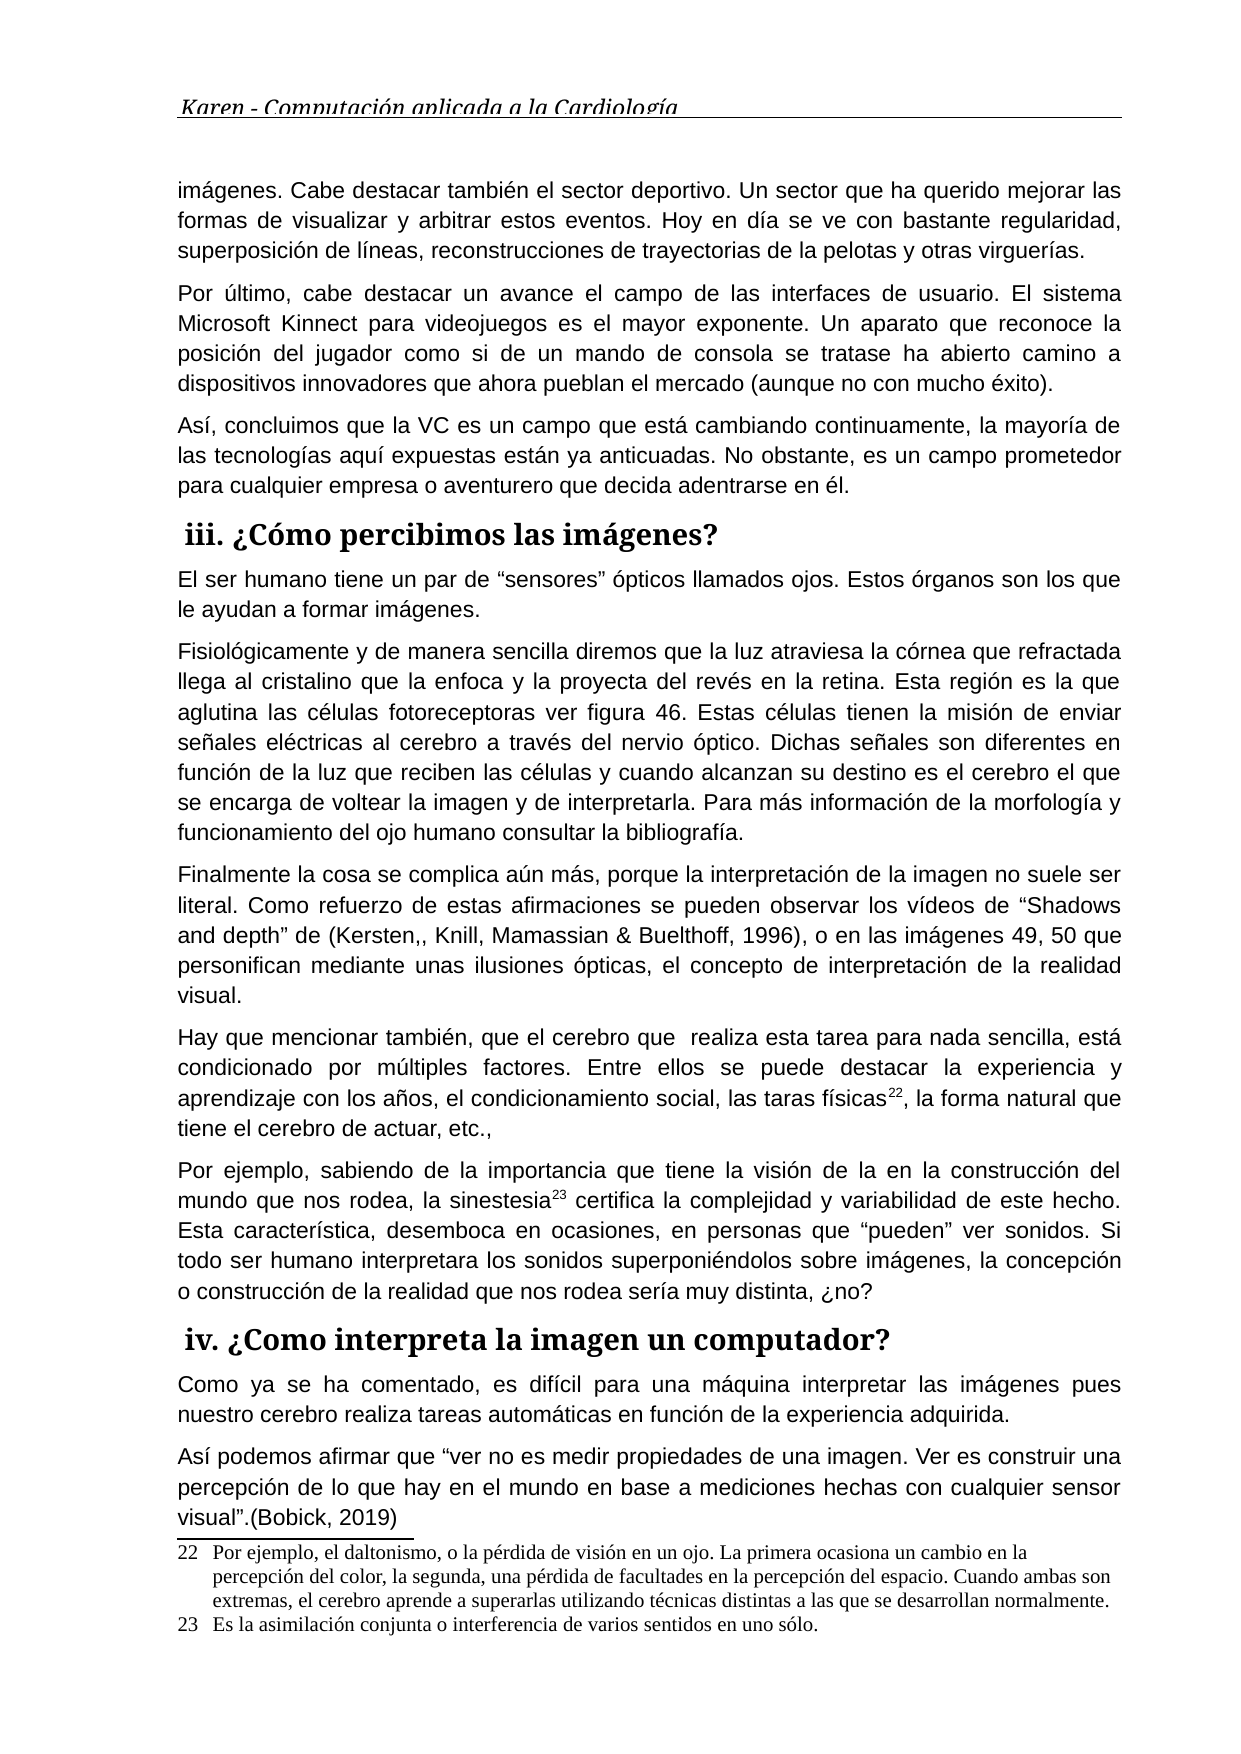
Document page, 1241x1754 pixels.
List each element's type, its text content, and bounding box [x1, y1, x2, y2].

list Así, concluimos que la VC es un campo que está cambiando continuamente, la mayoría de las tecnologías aquí expuestas están ya anticuadas. No obstante, es un campo prometedor para cualquier empresa o aventurero que decida adentrarse en él. [177, 412, 1122, 499]
list Por ejemplo, el daltonismo, o la pérdida de visión en un ojo. La primera ocasiona un cambio en la percepción del color, la segunda, una pérdida de facultades en la percepción del espacio. Cuando ambas son extremas, el cerebro aprende a superarlas utilizando técnicas distintas a las que se desarrollan normalmente. [177, 1539, 1122, 1612]
list Como ya se ha comentado, es difícil para una máquina interpretar las imágenes pues nuestro cerebro realiza tareas automáticas en función de la experiencia adquirida. [177, 1371, 1122, 1428]
list Hay que mencionar también, que el cerebro que realiza esta tarea para nada sencilla, está condicionado por múltiples factores. Entre ellos se puede destacar la experiencia y aprendizaje con los años, el condicionamiento social, las taras físicas, la forma natural que tiene el cerebro de actuar, etc., [177, 1024, 1122, 1141]
list Finalmente la cosa se complica aún más, porque la interpretación de la imagen no suele ser literal. Como refuerzo de estas afirmaciones se pueden observar los vídeos de “Shadows and depth” de (Kersten,, Knill, Mamassian & Buelthoff, 1996), o en las imágenes 49, 50 que personifican mediante unas ilusiones ópticas, el concepto de interpretación de la realidad visual. [177, 861, 1122, 1008]
list ¿Como interpreta la imagen un computador? [177, 1319, 1122, 1359]
list ¿Cómo percibimos las imágenes? [177, 514, 1122, 554]
list Por último, cabe destacar un avance el campo de las interfaces de usuario. El sistema Microsoft Kinnect para videojuegos es el mayor exponente. Un aparato que reconoce la posición del jugador como si de un mando de consola se tratase ha abierto camino a dispositivos innovadores que ahora pueblan el mercado (aunque no con mucho éxito). [177, 279, 1122, 396]
list Fisiológicamente y de manera sencilla diremos que la luz atraviesa la córnea que refractada llega al cristalino que la enfoca y la proyecta del revés en la retina. Esta región es la que aglutina las células fotoreceptoras ver figura 46. Estas células tienen la misión de enviar señales eléctricas al cerebro a través del nervio óptico. Dichas señales son diferentes en función de la luz que reciben las células y cuando alcanzan su destino es el cerebro el que se encarga de voltear la imagen y de interpretarla. Para más información de la morfología y funcionamiento del ojo humano consultar la bibliografía. [177, 638, 1122, 846]
list imágenes. Cabe destacar también el sector deportivo. Un sector que ha querido mejorar las formas de visualizar y arbitrar estos eventos. Hoy en día se ve con bastante regularidad, superposición de líneas, reconstrucciones de trayectorias de la pelotas y otras virguerías. [177, 177, 1122, 264]
list Es la asimilación conjunta o interferencia de varios sentidos en uno sólo. [177, 1612, 1122, 1636]
list El ser humano tiene un par de “sensores” ópticos llamados ojos. Estos órganos son los que le ayudan a formar imágenes. [177, 566, 1122, 622]
text Así podemos afirmar que “ver no es medir propiedades de una imagen. Ver es construir una percepción de lo que hay en el mundo en base a mediciones hechas con cualquier sensor visual”.(Bobick, 2019) [177, 1443, 1122, 1530]
list Por ejemplo, sabiendo de la importancia que tiene la visión de la en la construcción del mundo que nos rodea, la sinestesia certifica la complejidad y variabilidad de este hecho. Esta característica, desemboca en ocasiones, en personas que “pueden” ver sonidos. Si todo ser humano interpretara los sonidos superponiéndolos sobre imágenes, la concepción o construcción de la realidad que nos rodea sería muy distinta, ¿no? [177, 1157, 1122, 1304]
